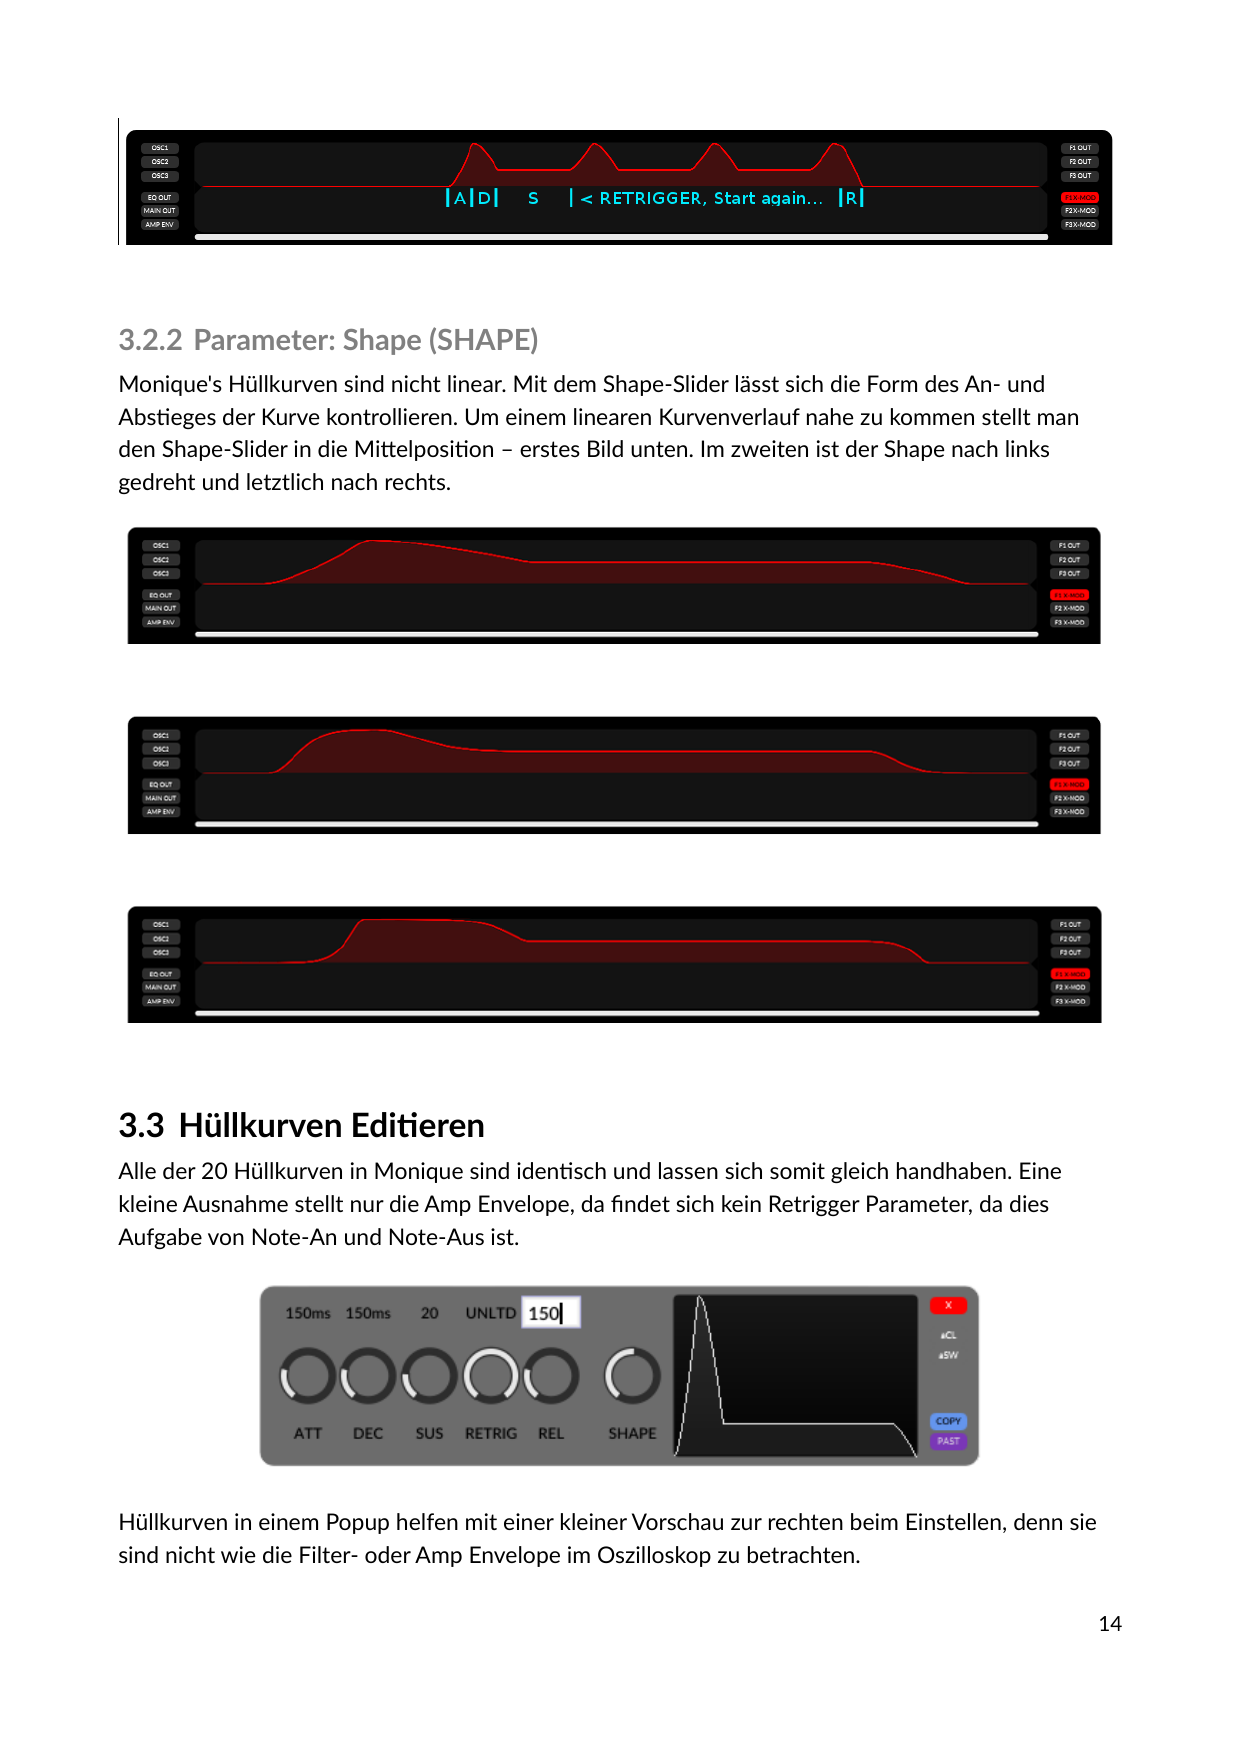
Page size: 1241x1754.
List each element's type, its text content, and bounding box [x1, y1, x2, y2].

subtitle Hüllkurven Editieren [118, 1104, 1122, 1145]
text Monique's Hüllkurven sind nicht linear. Mit dem Shape-Slider lässt sich die Form des An- und Abstieges der Kurve kontrollieren. Um einem linearen Kurvenverlauf nahe zu kommen stellt man den Shape-Slider in die Mittelposition – erstes Bild unten. Im zweiten ist der Shape nach links gedreht und letztlich nach rechts. [118, 369, 1122, 496]
picture [118, 894, 1123, 1031]
picture [118, 515, 1123, 652]
text Alle der 20 Hüllkurven in Monique sind identisch und lassen sich somit gleich handhaben. Eine kleine Ausnahme stellt nur die Amp Envelope, da findet sich kein Retrigger Parameter, da dies Aufgabe von Note-An und Note-Aus ist. [118, 1157, 1122, 1251]
subtitle Parameter: Shape (SHAPE) [118, 322, 1122, 357]
picture [118, 705, 1123, 842]
text Hüllkurven in einem Popup helfen mit einer kleiner Vorschau zur rechten beim Einstellen, denn sie sind nicht wie die Filter- oder Amp Envelope im Oszilloskop zu betrachten. [118, 1508, 1122, 1568]
picture [118, 118, 1123, 255]
picture [244, 1270, 996, 1482]
